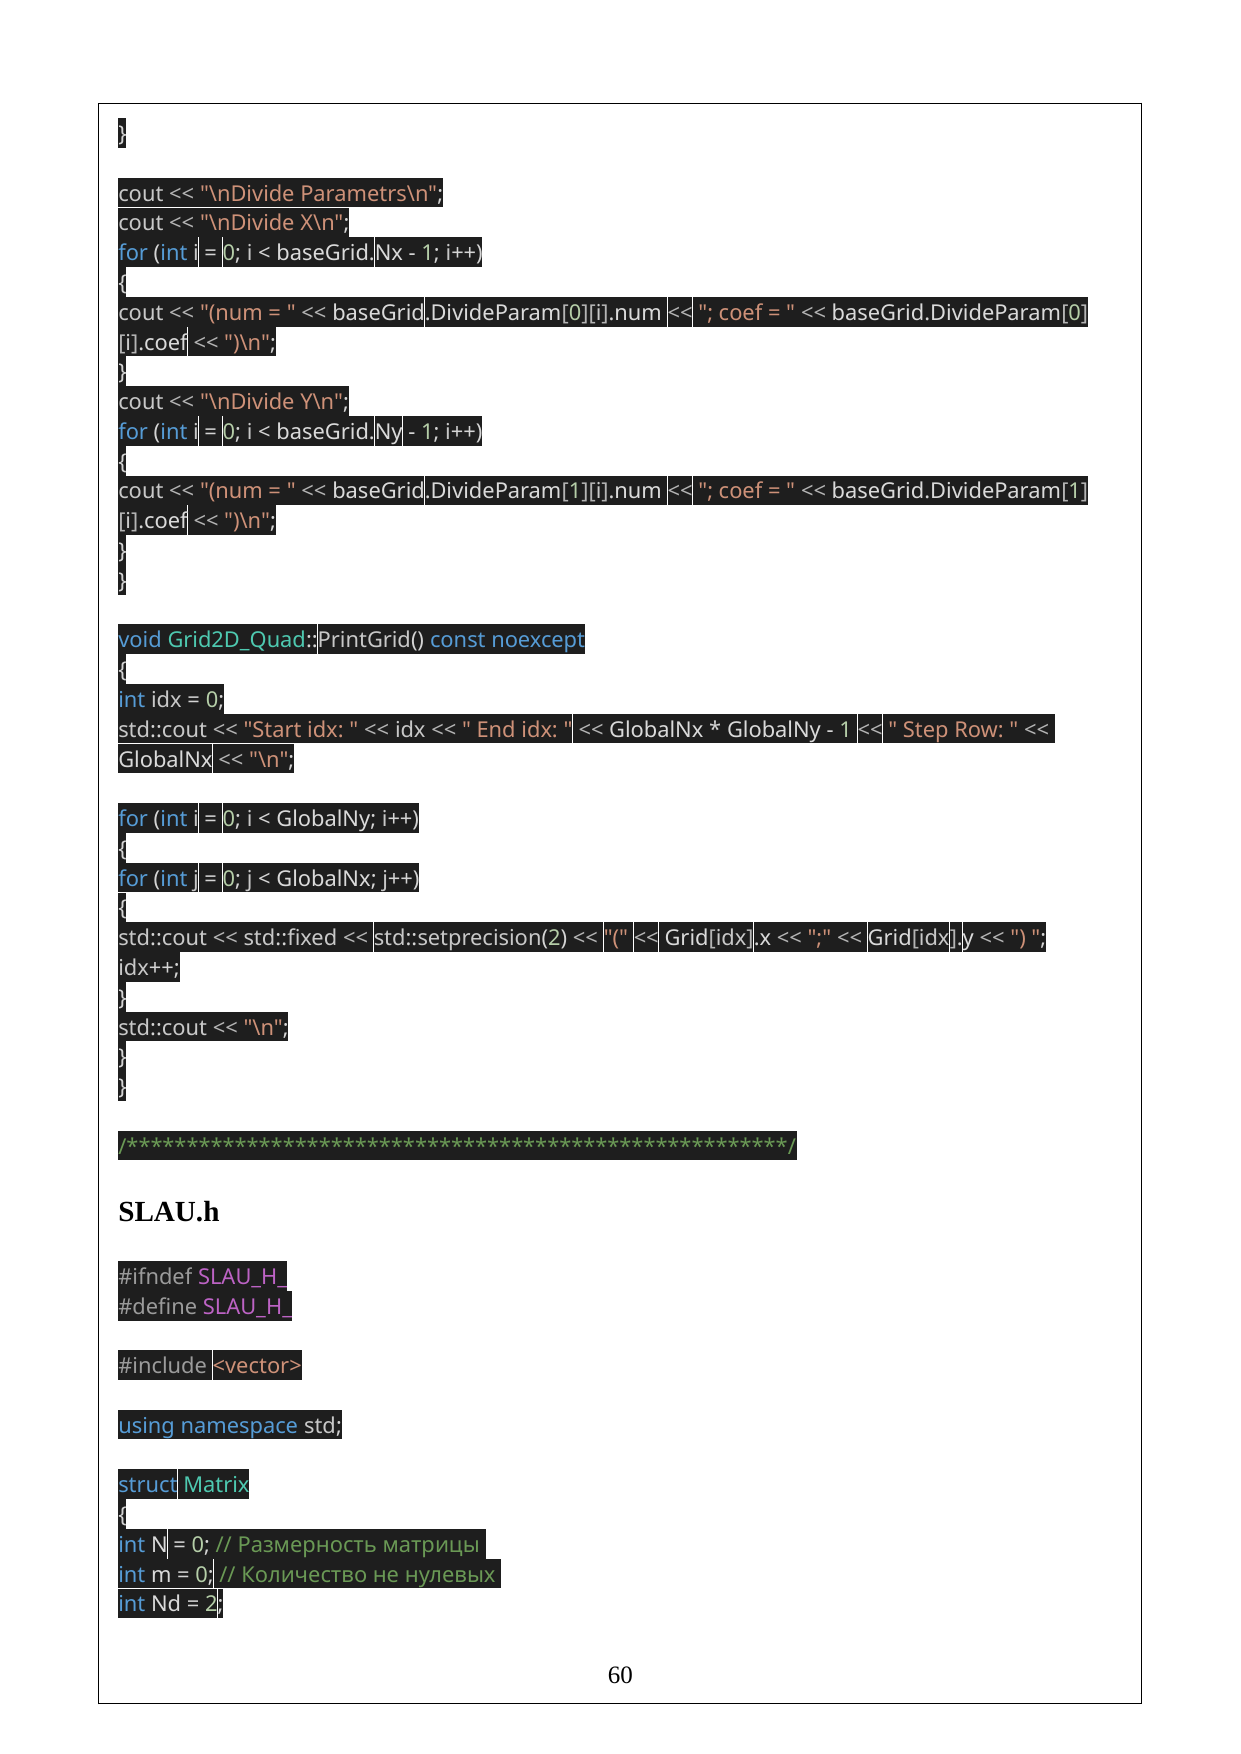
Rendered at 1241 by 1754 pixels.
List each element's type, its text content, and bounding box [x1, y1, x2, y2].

text cout << "\nDivide Parametrs\n"; [118, 178, 1122, 207]
text cout << "(num = " << baseGrid.DivideParam[1][i].num << "; coef = " << baseGrid.DivideParam[1][i].coef << ")\n"; [118, 476, 1122, 535]
text void Grid2D_Quad::PrintGrid() const noexcept [118, 624, 1122, 654]
text { [118, 1499, 1122, 1529]
text } [118, 1041, 1122, 1071]
text idx++; [118, 952, 1122, 982]
text } [118, 982, 1122, 1012]
text cout << "\nDivide Y\n"; [118, 386, 1122, 416]
text int m = 0; // Количество не нулевых [118, 1559, 1122, 1588]
text } [118, 535, 1122, 565]
text { [118, 654, 1122, 684]
text { [118, 267, 1122, 297]
text std::cout << "Start idx: " << idx << " End idx: " << GlobalNx * GlobalNy - 1 << " Step Row: " << GlobalNx << "\n"; [118, 714, 1122, 773]
text for (int i = 0; i < GlobalNy; i++) [118, 803, 1122, 833]
text } [118, 118, 1122, 148]
text std::cout << std::fixed << std::setprecision(2) << "(" << Grid[idx].x << ";" << Grid[idx].y << ") "; [118, 922, 1122, 952]
text int idx = 0; [118, 684, 1122, 714]
text { [118, 446, 1122, 476]
text #define SLAU_H_ [118, 1291, 1122, 1321]
text for (int i = 0; i < baseGrid.Ny - 1; i++) [118, 416, 1122, 446]
text } [118, 1071, 1122, 1101]
text { [118, 833, 1122, 863]
text cout << "\nDivide X\n"; [118, 207, 1122, 237]
list SLAU.h [118, 1194, 1137, 1227]
text using namespace std; [118, 1410, 1122, 1439]
text } [118, 565, 1122, 595]
text { [118, 892, 1122, 922]
text for (int i = 0; i < baseGrid.Nx - 1; i++) [118, 237, 1122, 267]
text int Nd = 2; [118, 1588, 1122, 1618]
text /*******************************************************/ [118, 1131, 1122, 1160]
text int N = 0; // Размерность матрицы [118, 1529, 1122, 1559]
text struct Matrix [118, 1469, 1122, 1499]
text std::cout << "\n"; [118, 1012, 1122, 1041]
text for (int j = 0; j < GlobalNx; j++) [118, 863, 1122, 892]
text #ifndef SLAU_H_ [118, 1261, 1137, 1291]
text cout << "(num = " << baseGrid.DivideParam[0][i].num << "; coef = " << baseGrid.DivideParam[0][i].coef << ")\n"; [118, 297, 1122, 356]
text } [118, 356, 1122, 386]
text #include <vector> [118, 1350, 1122, 1380]
